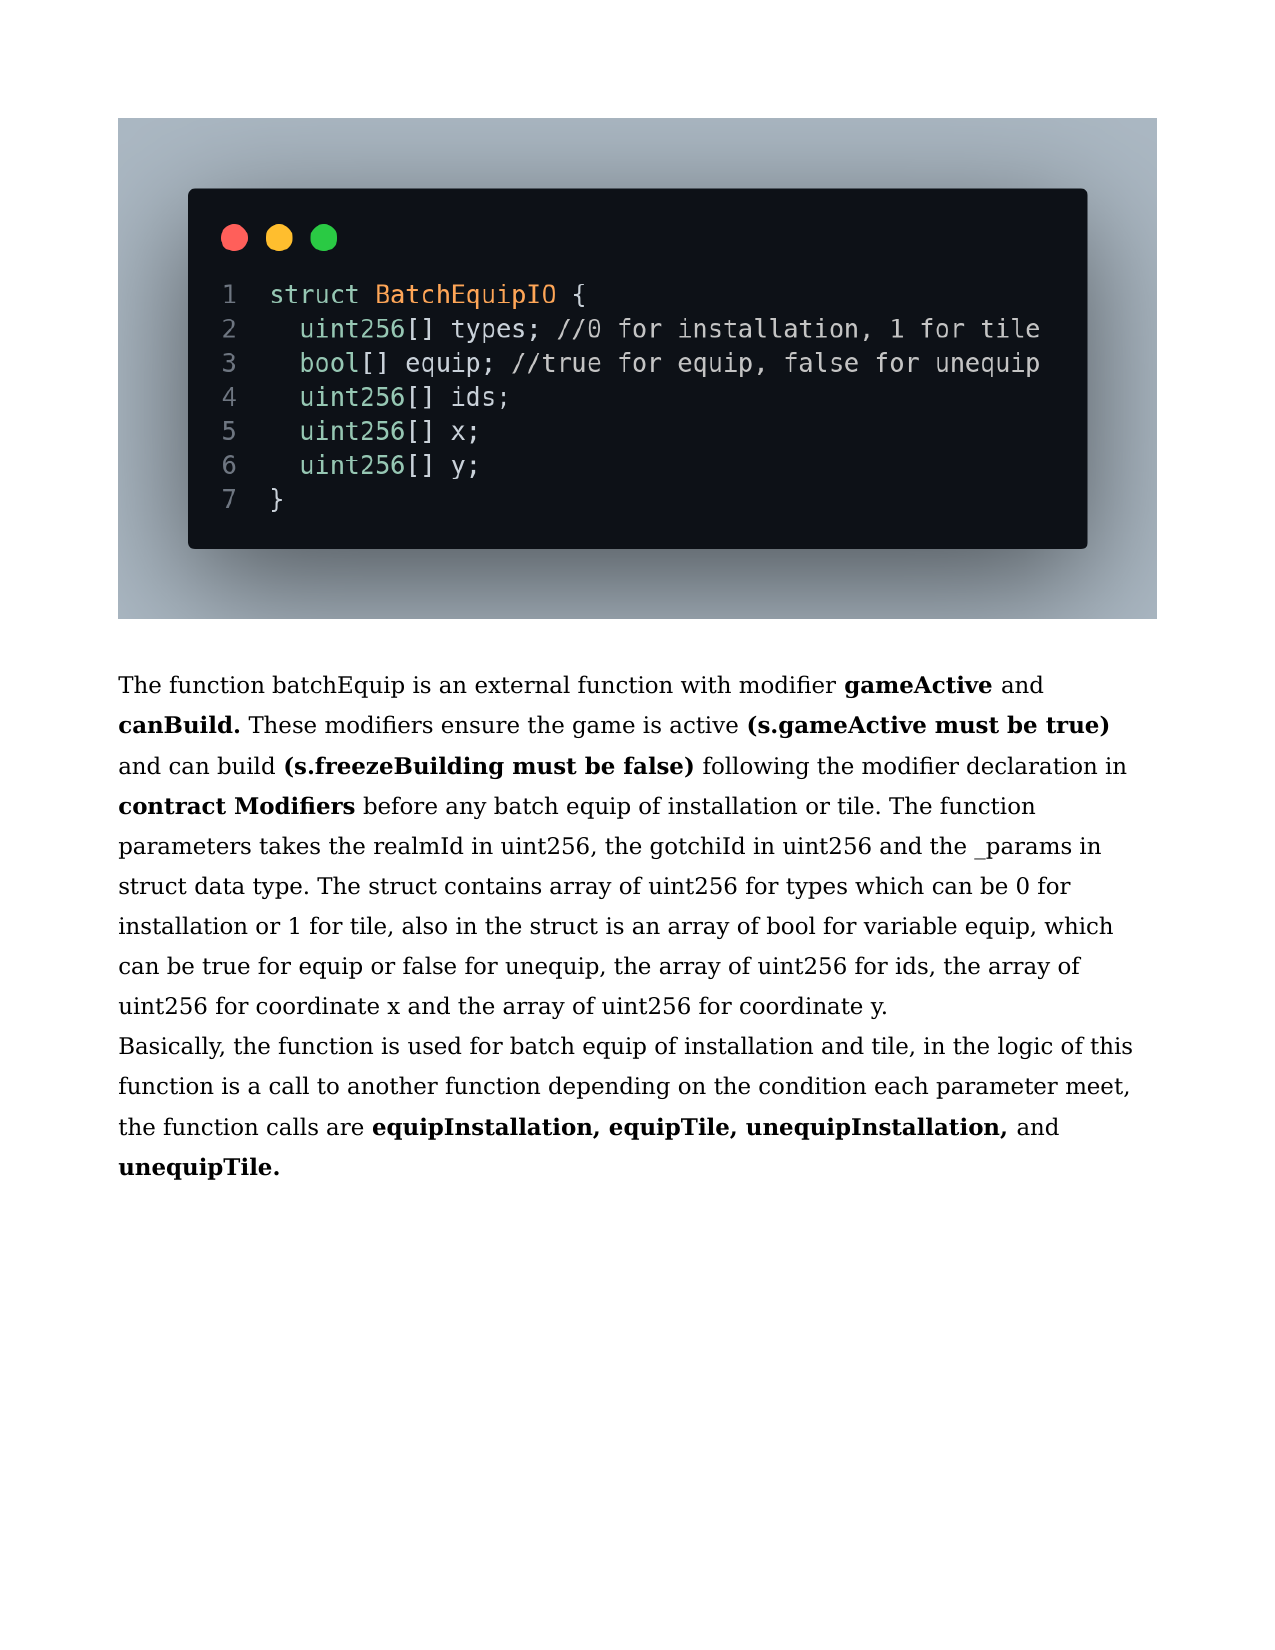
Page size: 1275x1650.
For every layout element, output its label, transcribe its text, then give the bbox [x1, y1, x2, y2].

text Basically, the function is used for batch equip of installation and tile, in the logic of this function is a call to another function depending on the condition each parameter meet, the function calls are equipInstallation, equipTile, unequipInstallation, and unequipTile. [118, 1033, 1157, 1181]
text The function batchEquip is an external function with modifier gameActive and canBuild. These modifiers ensure the game is active (s.gameActive must be true) and can build (s.freezeBuilding must be false) following the modifier declaration in contract Modifiers before any batch equip of installation or tile. The function parameters takes the realmId in uint256, the gotchiId in uint256 and the _params in struct data type. The struct contains array of uint256 for types which can be 0 for installation or 1 for tile, also in the struct is an array of bool for variable equip, which can be true for equip or false for unequip, the array of uint256 for ids, the array of uint256 for coordinate x and the array of uint256 for coordinate y. [118, 672, 1157, 1020]
picture [118, 118, 1157, 619]
